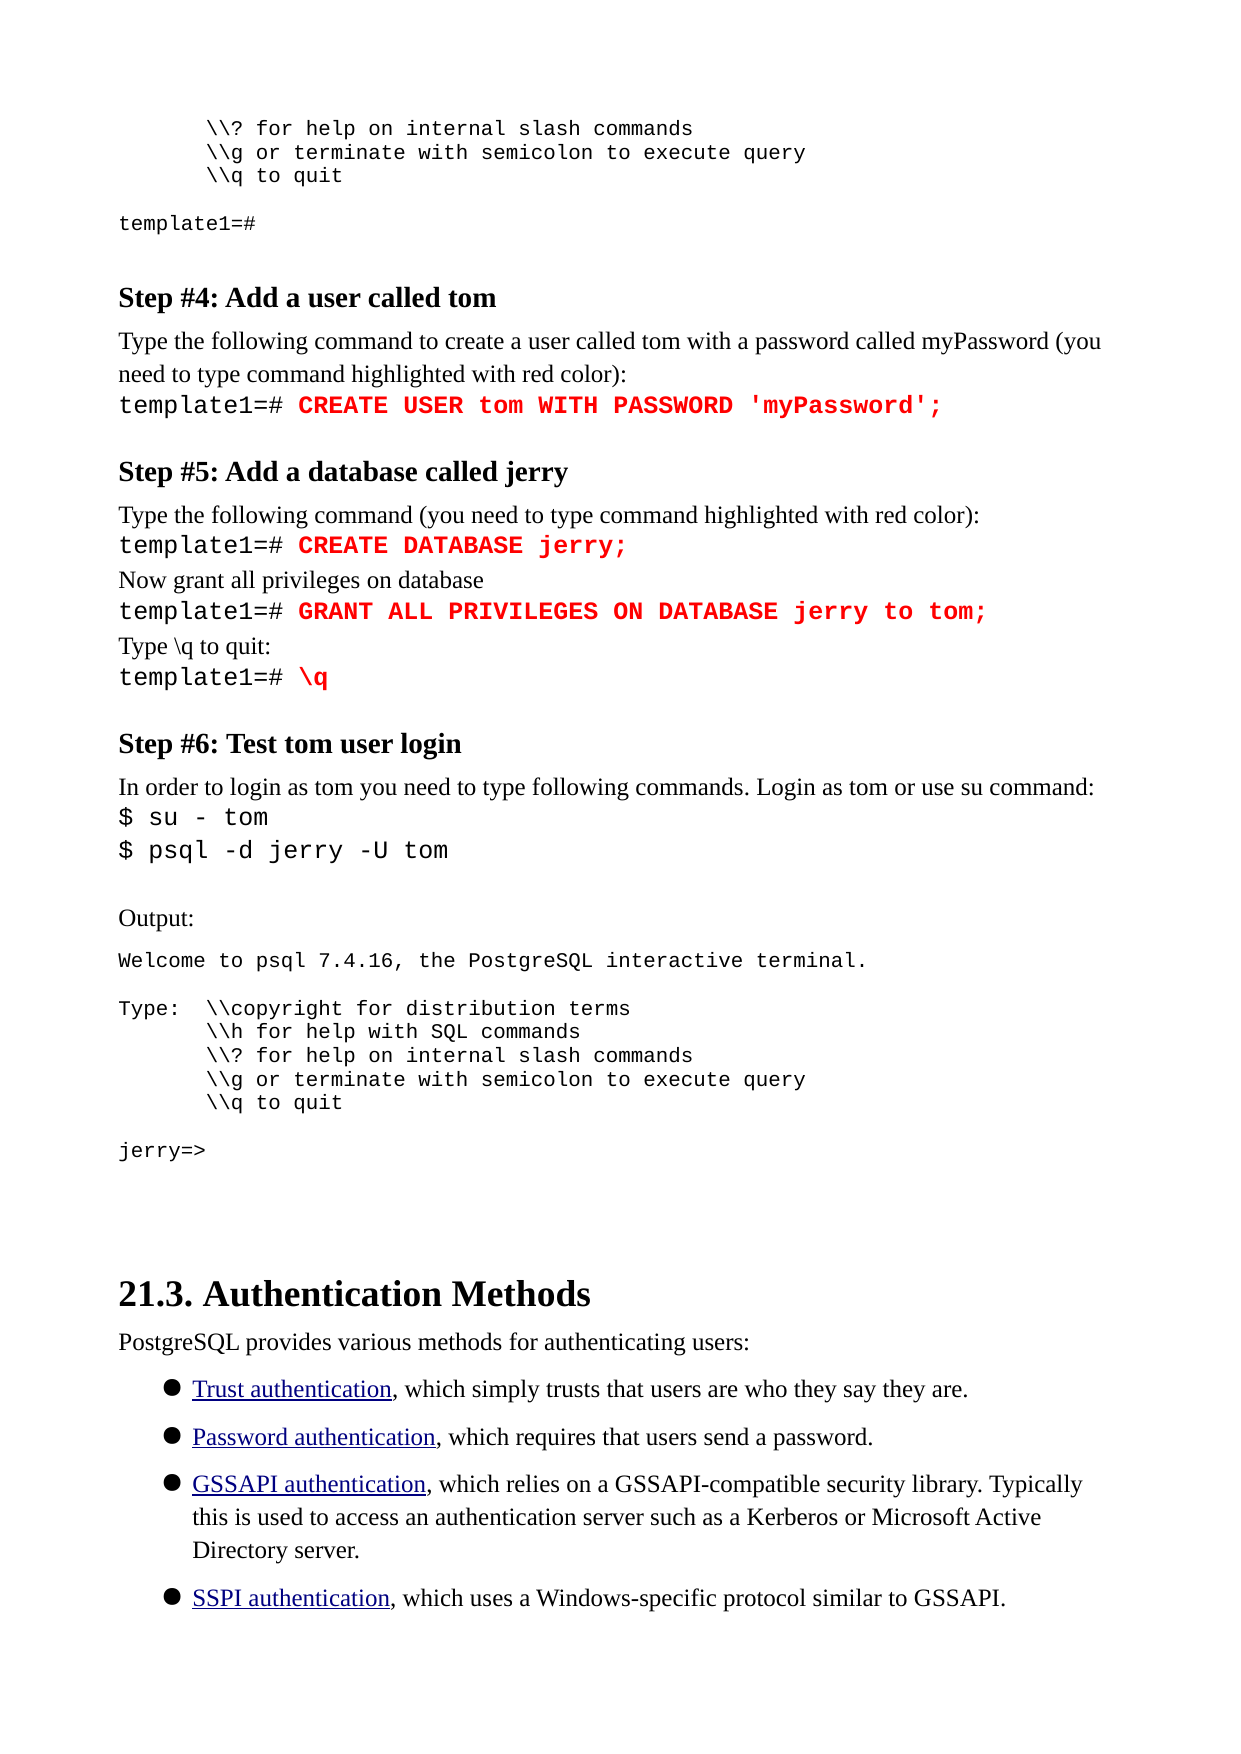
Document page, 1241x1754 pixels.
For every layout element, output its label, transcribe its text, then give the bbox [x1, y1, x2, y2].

text Type the following command (you need to type command highlighted with red color): template1=# CREATE DATABASE jerry; Now grant all privileges on database template1=# GRANT ALL PRIVILEGES ON DATABASE jerry to tom; Type \q to quit: template1=# \q [118, 500, 1122, 692]
text \\? for help on internal slash commands [118, 118, 1122, 142]
subtitle 21.3. Authentication Methods [118, 1271, 1122, 1314]
text \\g or terminate with semicolon to execute query [118, 142, 1122, 165]
text template1=# [118, 213, 1122, 236]
list Trust authentication, which simply trusts that users are who they say they are. [162, 1374, 1122, 1403]
text PostgreSQL provides various methods for authenticating users: [118, 1327, 1122, 1355]
subtitle Step #4: Add a user called tom [118, 280, 1122, 314]
text Welcome to psql 7.4.16, the PostgreSQL interactive terminal. [118, 950, 1122, 974]
text In order to login as tom you need to type following commands. Login as tom or use su command: $ su - tom $ psql -d jerry -U tom Output: [118, 772, 1122, 932]
subtitle Step #6: Test tom user login [118, 726, 1122, 759]
text Type the following command to create a user called tom with a password called myPassword (you need to type command highlighted with red color): template1=# CREATE USER tom WITH PASSWORD 'myPassword'; [118, 326, 1122, 421]
text \\g or terminate with semicolon to execute query [118, 1069, 1122, 1092]
text \\? for help on internal slash commands [118, 1045, 1122, 1069]
text \\h for help with SQL commands [118, 1021, 1122, 1045]
list SSPI authentication, which uses a Windows-specific protocol similar to GSSAPI. [162, 1583, 1122, 1612]
text Type: \\copyright for distribution terms [118, 998, 1122, 1021]
text jerry=> [118, 1139, 1122, 1163]
subtitle Step #5: Add a database called jerry [118, 454, 1122, 488]
list Password authentication, which requires that users send a password. [162, 1422, 1122, 1451]
text \\q to quit [118, 165, 1122, 189]
text \\q to quit [118, 1092, 1122, 1116]
list GSSAPI authentication, which relies on a GSSAPI-compatible security library. Typically this is used to access an authentication server such as a Kerberos or Microsoft Active Directory server. [162, 1469, 1122, 1564]
